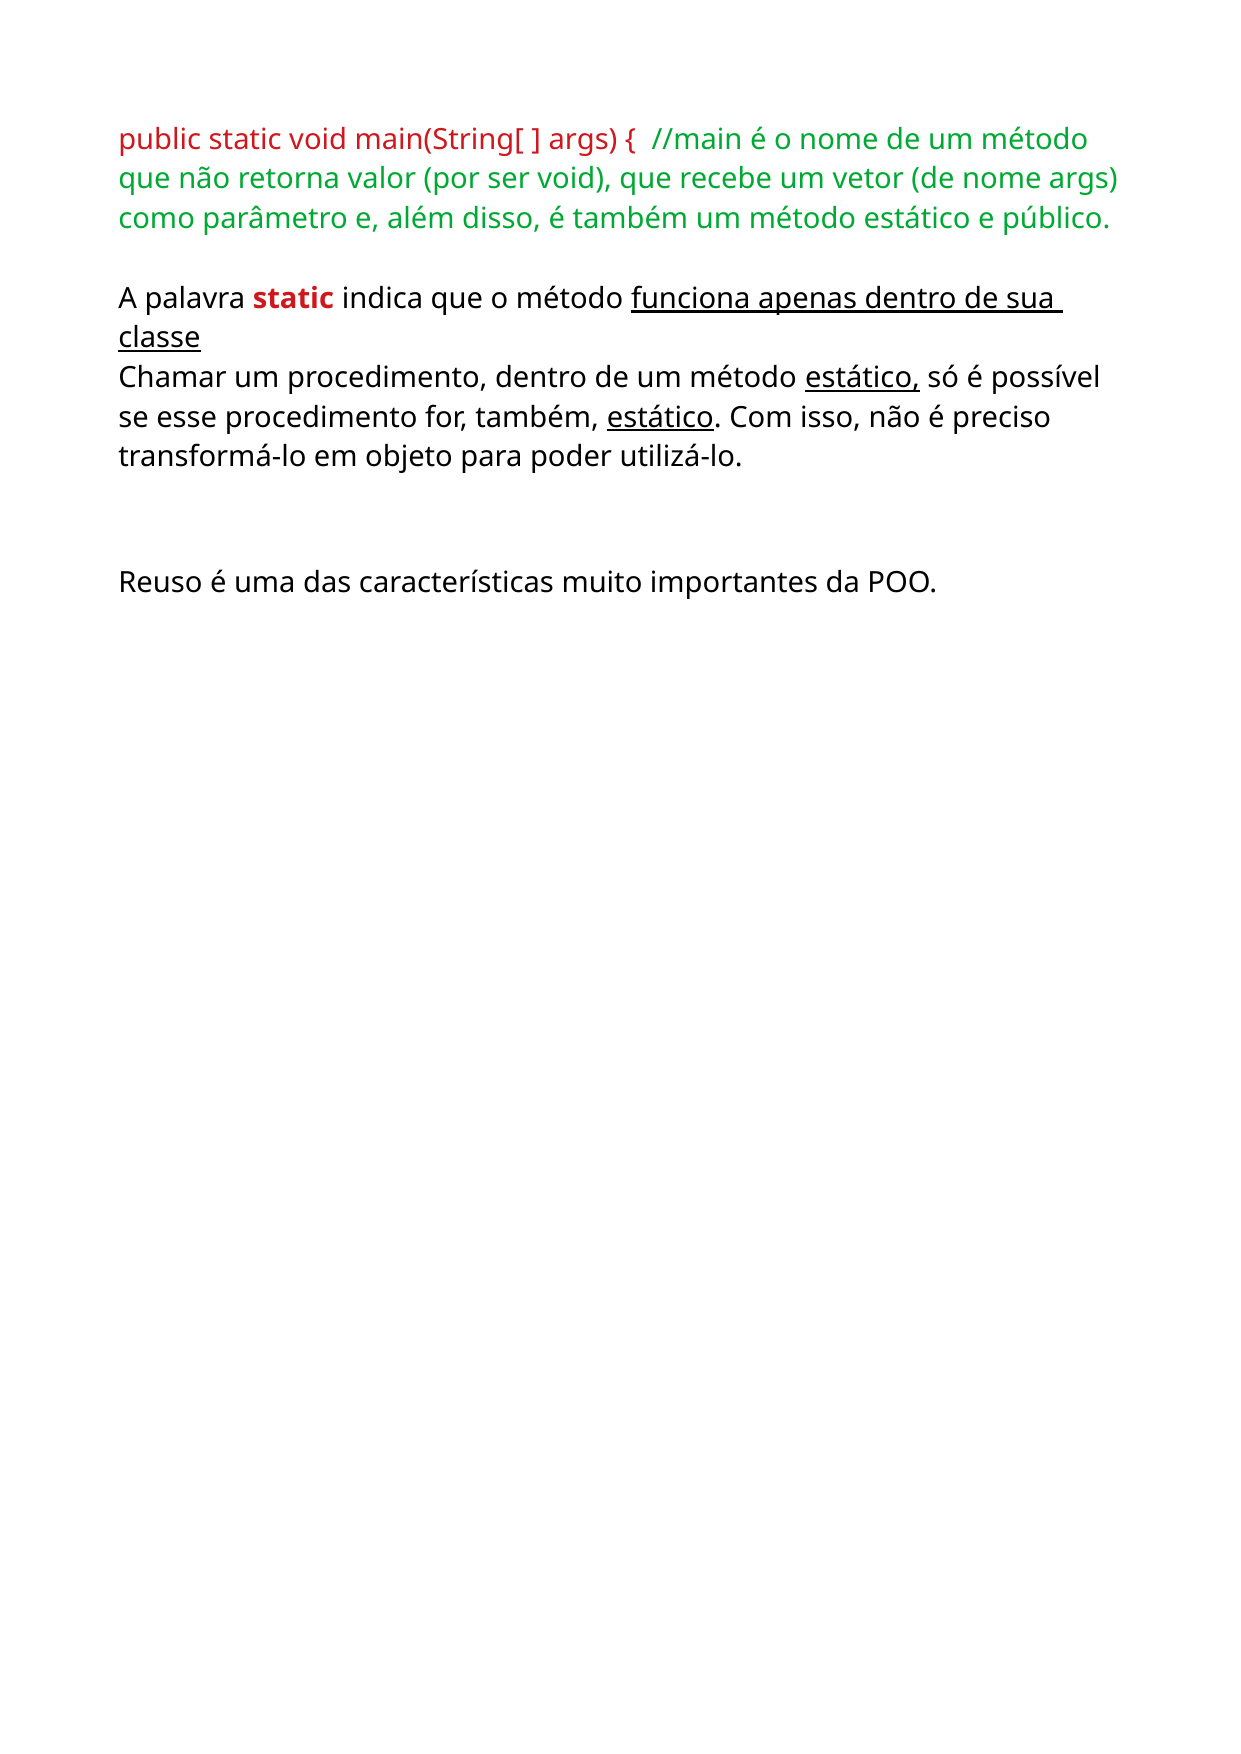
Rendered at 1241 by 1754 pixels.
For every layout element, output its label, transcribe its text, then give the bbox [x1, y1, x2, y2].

text public static void main(String[ ] args) { //main é o nome de um método que não retorna valor (por ser void), que recebe um vetor (de nome args) como parâmetro e, além disso, é também um método estático e público. [118, 118, 1122, 237]
text Reuso é uma das características muito importantes da POO. [118, 562, 1122, 601]
text A palavra static indica que o método funciona apenas dentro de sua classe [118, 277, 1122, 356]
text Chamar um procedimento, dentro de um método estático, só é possível se esse procedimento for, também, estático. Com isso, não é preciso transformá-lo em objeto para poder utilizá-lo. [118, 356, 1122, 475]
